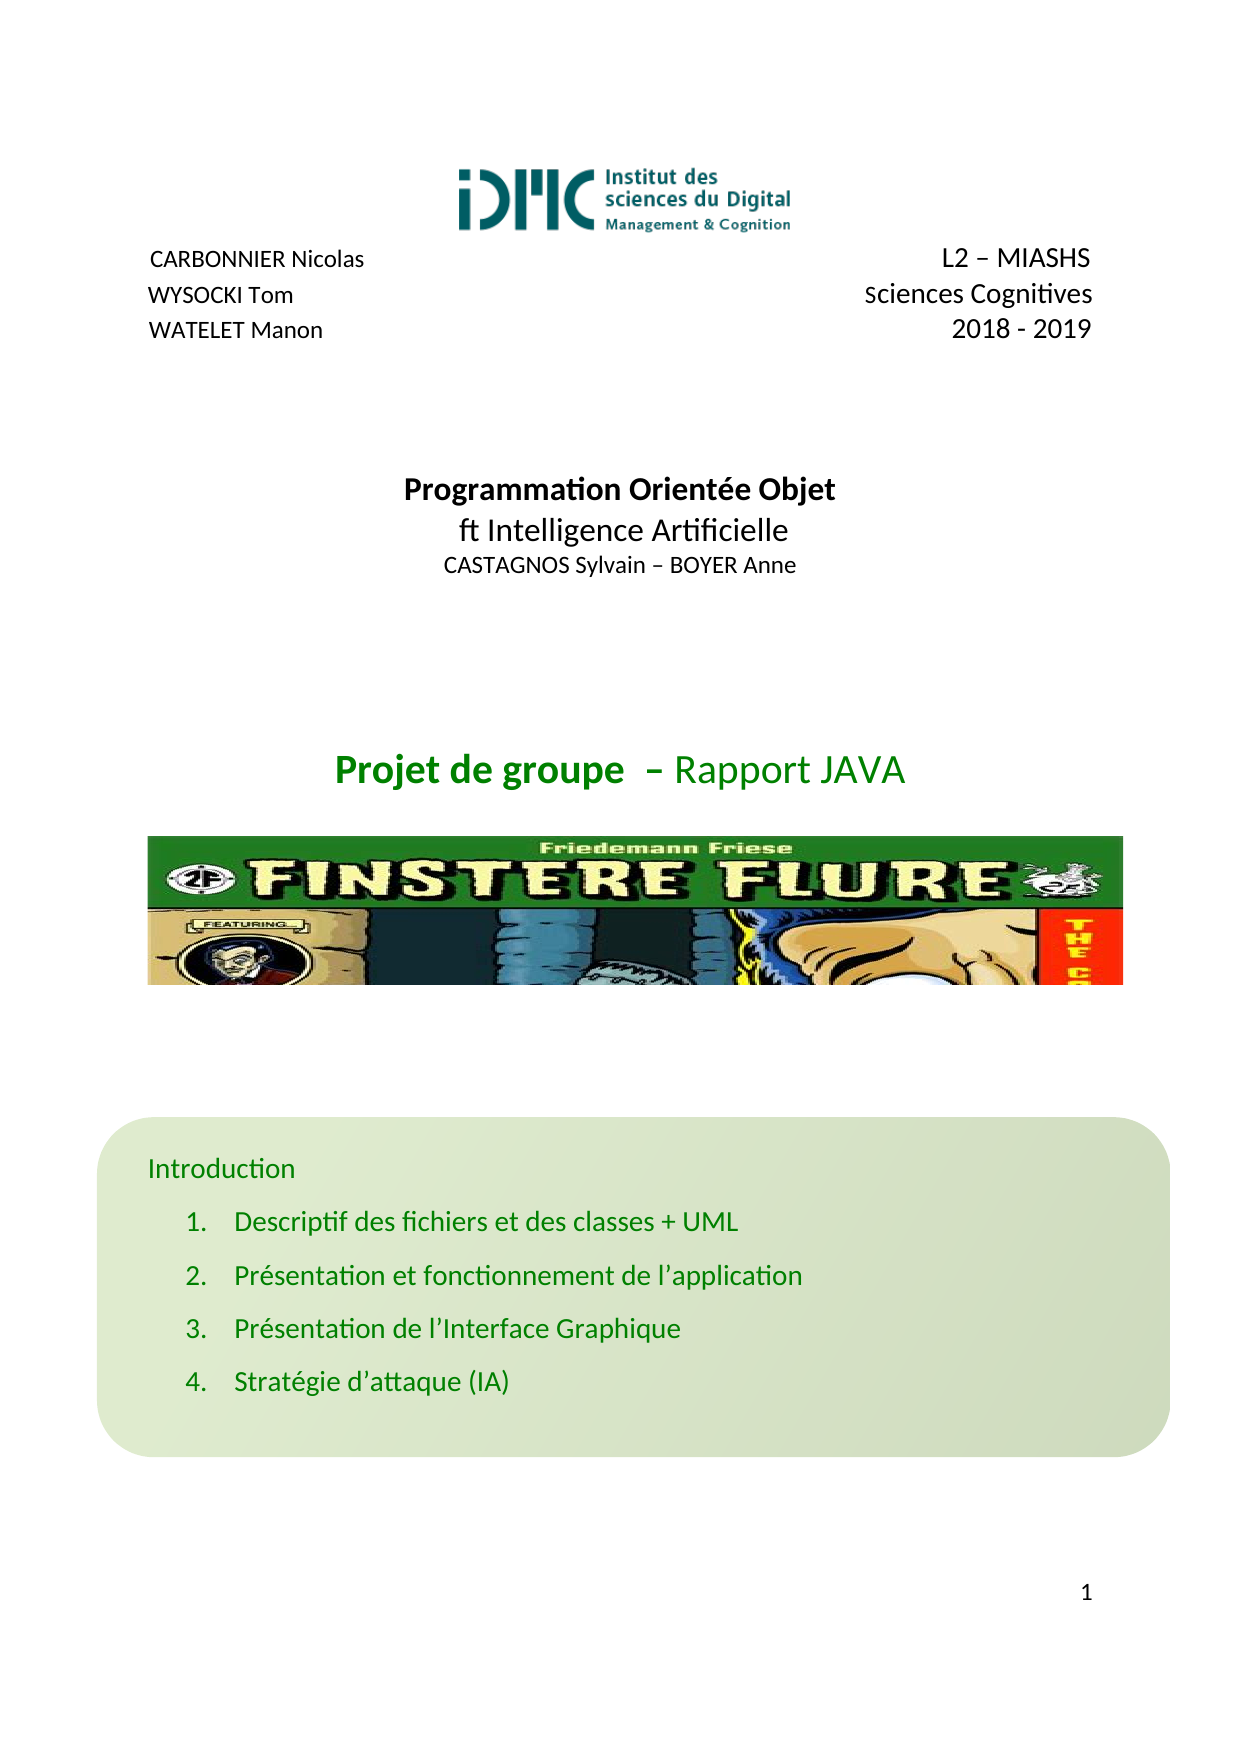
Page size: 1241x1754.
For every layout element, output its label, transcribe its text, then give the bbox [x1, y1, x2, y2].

text ft Intelligence Artificielle [148, 509, 1093, 549]
text Projet de groupe – Rapport JAVA [148, 743, 1093, 794]
text CASTAGNOS Sylvain – BOYER Anne [148, 549, 1093, 580]
picture [458, 160, 793, 241]
picture [147, 836, 1124, 985]
text CARBONNIER Nicolas L2 – MIASHS WYSOCKI Tom Sciences Cognitives WATELET Manon 2018 - 2019 [148, 239, 1093, 346]
text Programmation Orientée Objet [148, 468, 1093, 509]
